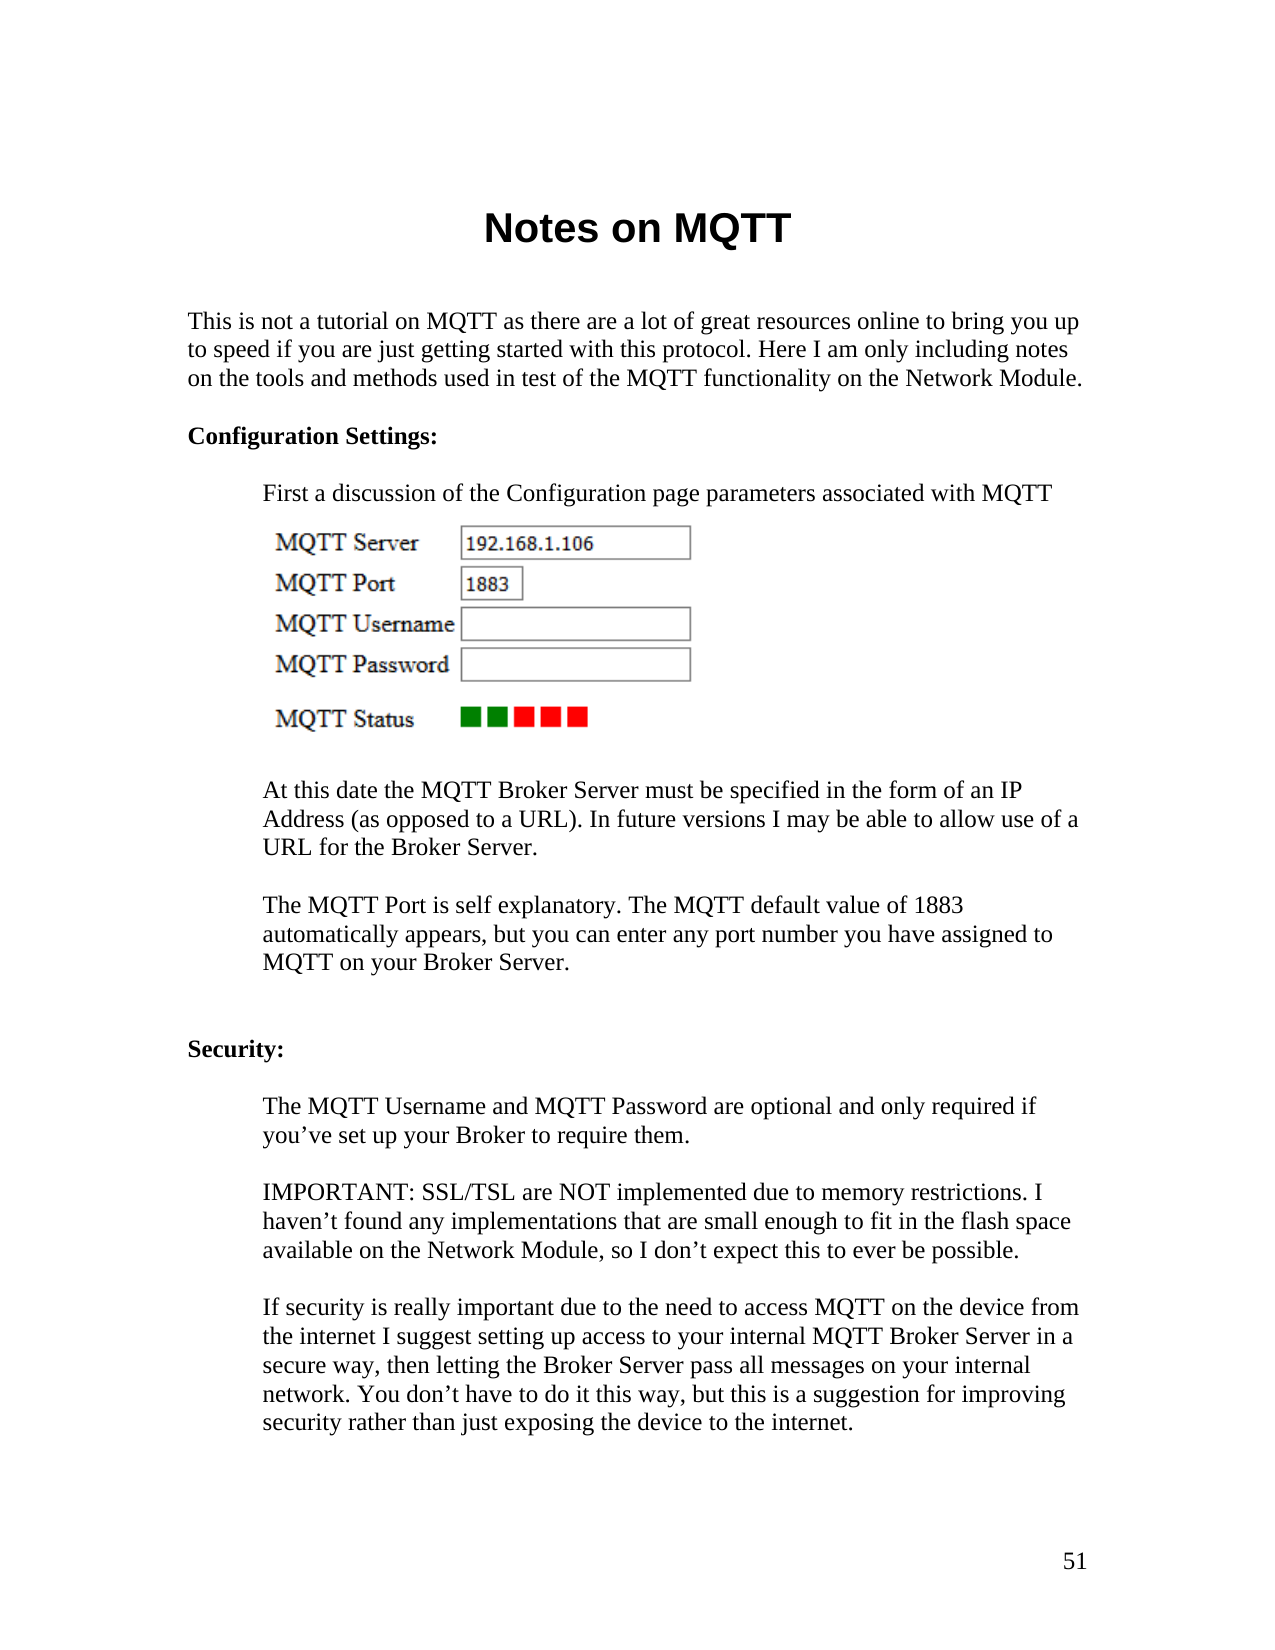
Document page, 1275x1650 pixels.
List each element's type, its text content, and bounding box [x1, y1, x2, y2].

text IMPORTANT: SSL/TSL are NOT implemented due to memory restrictions. I haven’t found any implementations that are small enough to fit in the flash space available on the Network Module, so I don’t expect this to ever be possible. [262, 1177, 1087, 1264]
subtitle Notes on MQTT [187, 204, 1087, 252]
text The MQTT Port is self explanatory. The MQTT default value of 1883 automatically appears, but you can enter any port number you have assigned to MQTT on your Broker Server. [262, 890, 1087, 976]
text Security: [187, 1034, 1087, 1062]
text Configuration Settings: [187, 421, 1087, 449]
text If security is really important due to the need to access MQTT on the device from the internet I suggest setting up access to your internal MQTT Broker Server in a secure way, then letting the Broker Server pass all messages on your internal network. You don’t have to do it this way, but this is a suggestion for improving security rather than just exposing the device to the internet. [262, 1292, 1087, 1436]
text At this date the MQTT Broker Server must be specified in the form of an IP Address (as opposed to a URL). In future versions I may be able to allow use of a URL for the Broker Server. [262, 775, 1087, 861]
text The MQTT Username and MQTT Password are optional and only required if you’ve set up your Broker to require them. [262, 1091, 1087, 1149]
text First a discussion of the Configuration page parameters associated with MQTT [262, 478, 1087, 507]
picture [262, 507, 718, 746]
text This is not a tutorial on MQTT as there are a lot of great resources online to bring you up to speed if you are just getting started with this protocol. Here I am only including notes on the tools and methods used in test of the MQTT functionality on the Network Module. [187, 306, 1087, 392]
